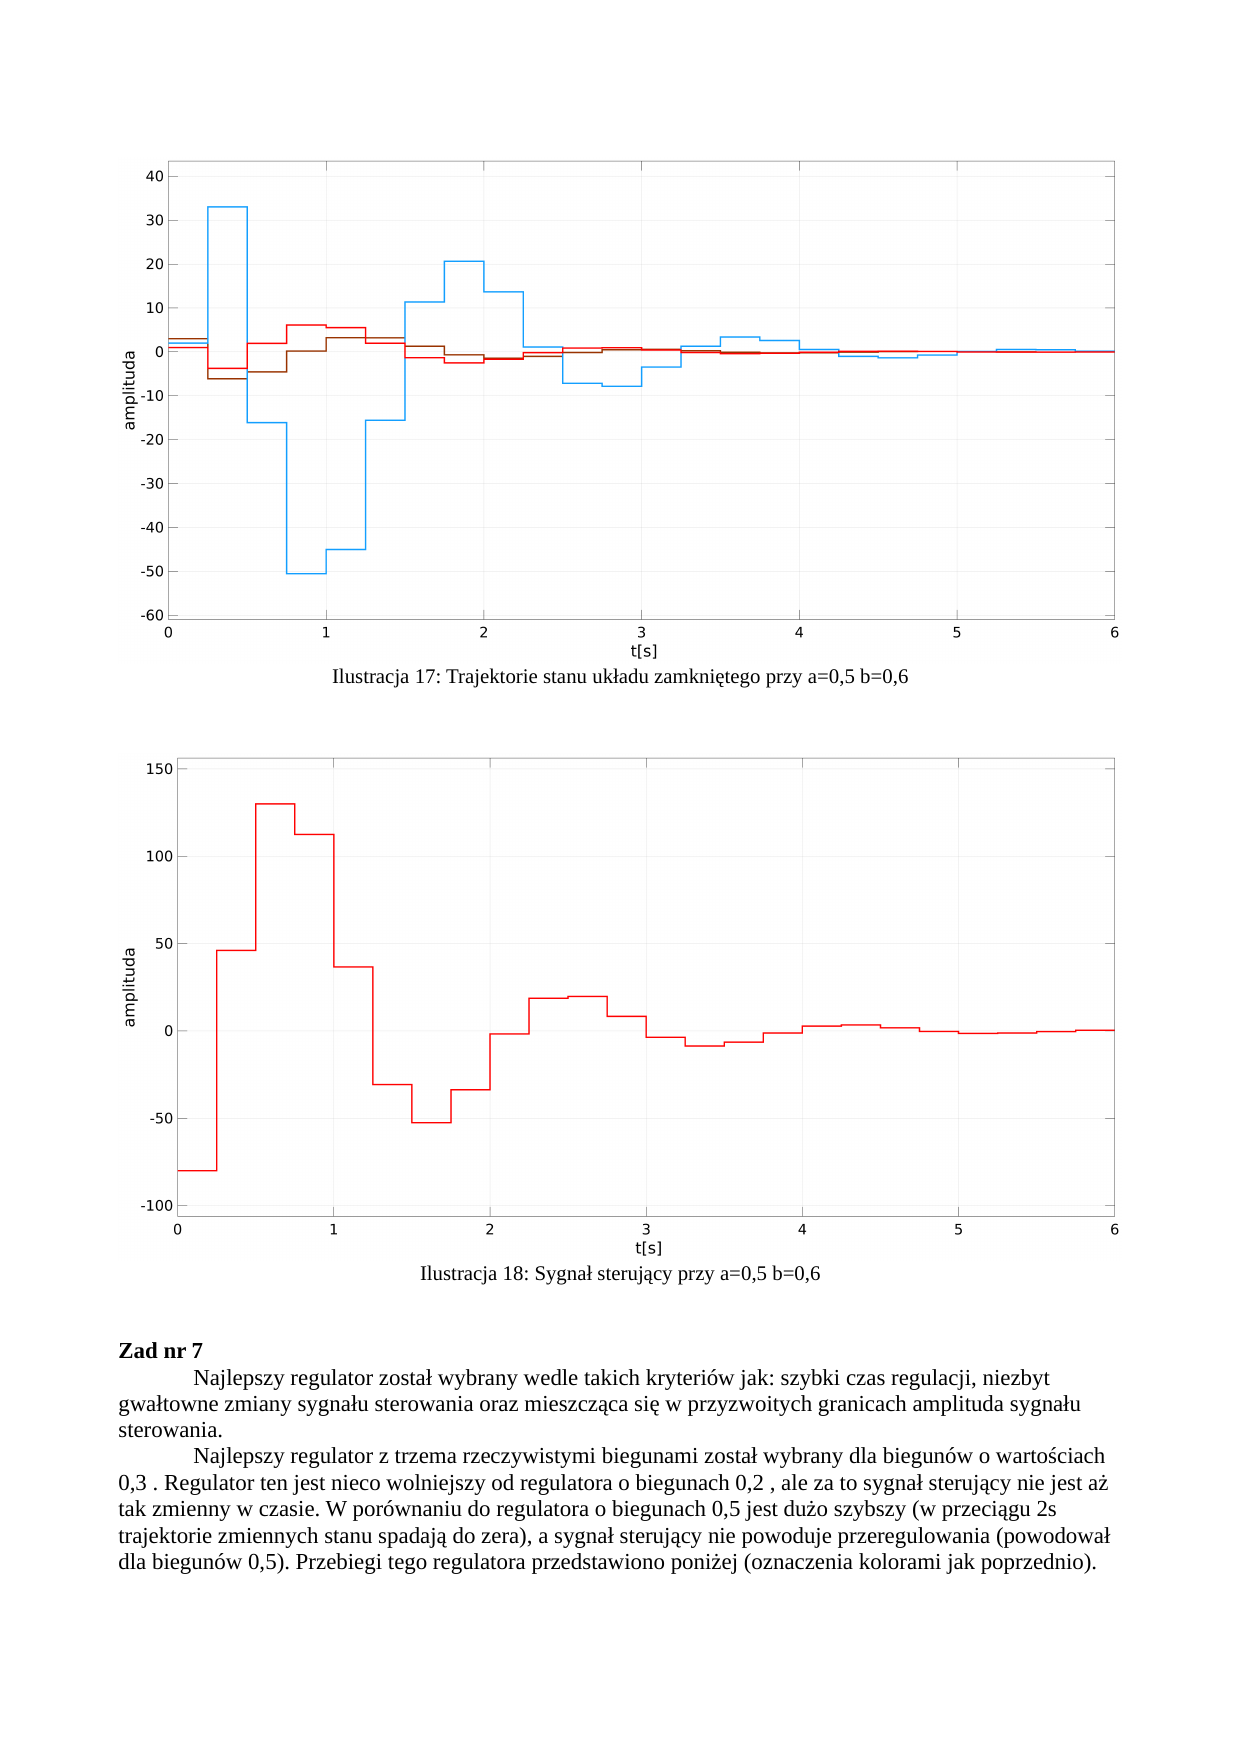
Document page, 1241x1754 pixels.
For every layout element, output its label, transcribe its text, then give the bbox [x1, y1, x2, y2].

picture [118, 753, 1123, 1261]
text Najlepszy regulator z trzema rzeczywistymi biegunami został wybrany dla biegunów o wartościach 0,3 . Regulator ten jest nieco wolniejszy od regulatora o biegunach 0,2 , ale za to sygnał sterujący nie jest aż tak zmienny w czasie. W porównaniu do regulatora o biegunach 0,5 jest dużo szybszy (w przeciągu 2s trajektorie zmiennych stanu spadają do zera), a sygnał sterujący nie powoduje przeregulowania (powodował dla biegunów 0,5). Przebiegi tego regulatora przedstawiono poniżej (oznaczenia kolorami jak poprzednio). [118, 1443, 1122, 1574]
text Zad nr 7 [118, 1337, 1122, 1363]
text Ilustracja 17: Trajektorie stanu układu zamkniętego przy a=0,5 b=0,6 [118, 664, 1122, 688]
text Ilustracja 18: Sygnał sterujący przy a=0,5 b=0,6 [118, 1261, 1122, 1284]
picture [118, 157, 1123, 664]
text Najlepszy regulator został wybrany wedle takich kryteriów jak: szybki czas regulacji, niezbyt gwałtowne zmiany sygnału sterowania oraz mieszcząca się w przyzwoitych granicach amplituda sygnału sterowania. [118, 1363, 1122, 1443]
